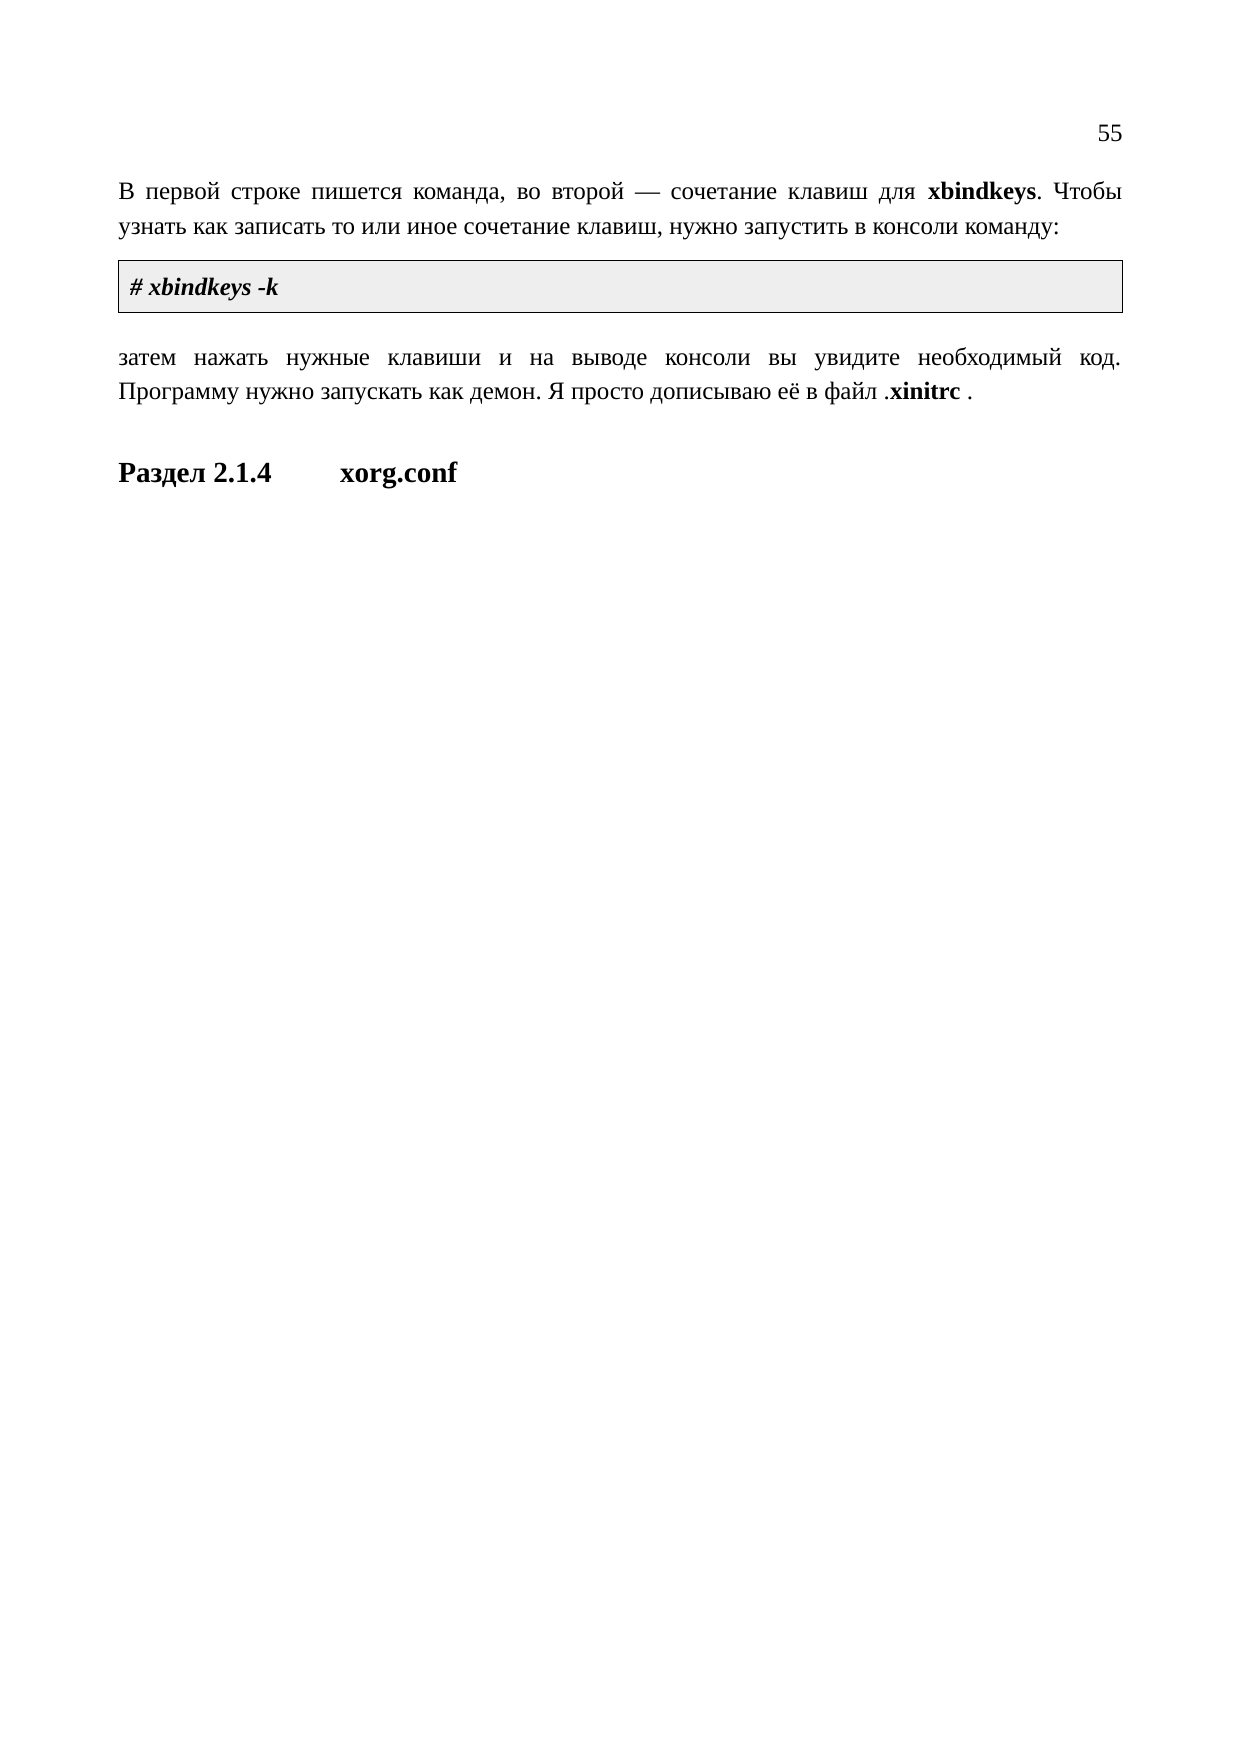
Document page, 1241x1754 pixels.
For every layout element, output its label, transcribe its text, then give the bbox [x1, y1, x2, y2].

subtitle xorg.conf [118, 455, 1122, 488]
text В первой строке пишется команда, во второй — сочетание клавиш для xbindkeys. Чтобы узнать как записать то или иное сочетание клавиш, нужно запустить в консоли команду: [118, 176, 1122, 239]
text # xbindkeys -k [119, 261, 1122, 312]
text затем нажать нужные клавиши и на выводе консоли вы увидите необходимый код. Программу нужно запускать как демон. Я просто дописываю её в файл .xinitrc . [118, 342, 1122, 405]
